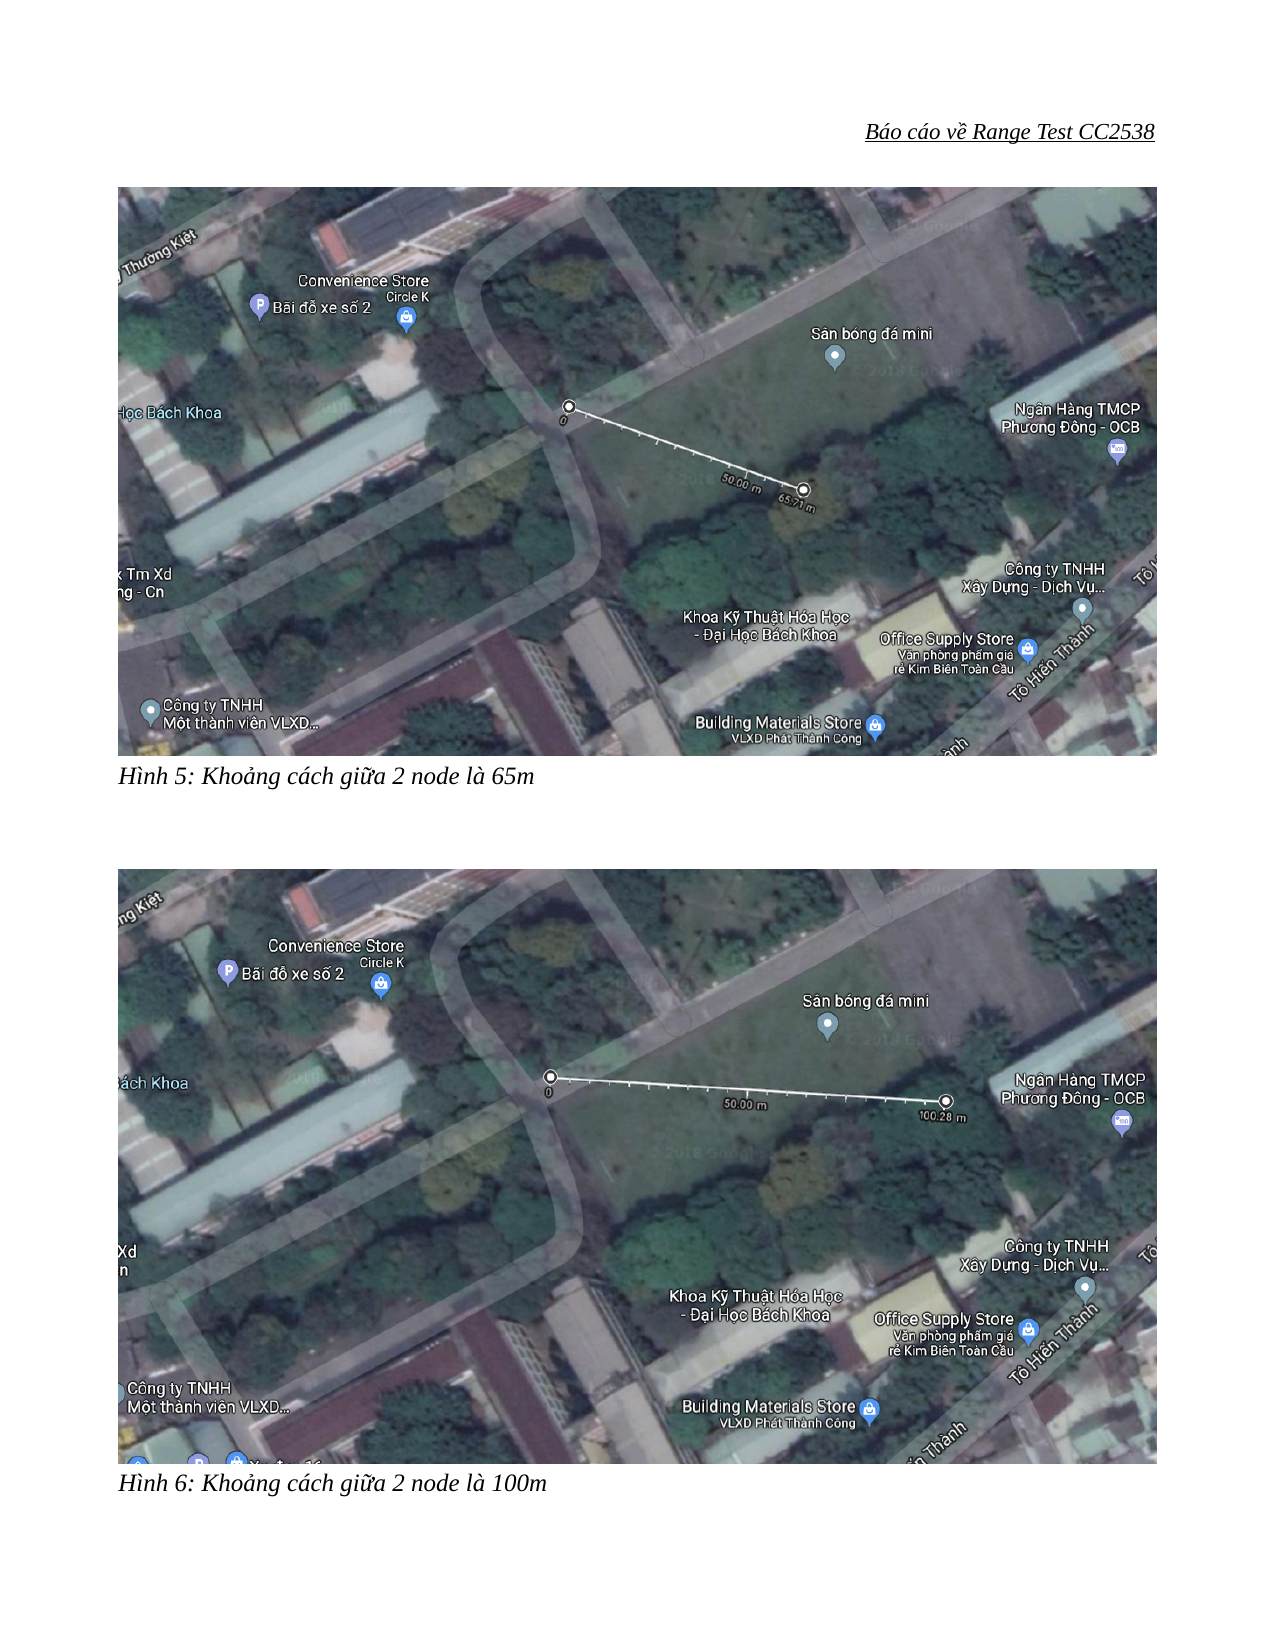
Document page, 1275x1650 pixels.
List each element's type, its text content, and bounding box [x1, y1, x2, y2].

picture [118, 869, 1157, 1464]
picture [118, 187, 1157, 756]
text Hình 5: Khoảng cách giữa 2 node là 65m [118, 756, 1157, 789]
text Hình 6: Khoảng cách giữa 2 node là 100m [118, 1464, 1157, 1497]
